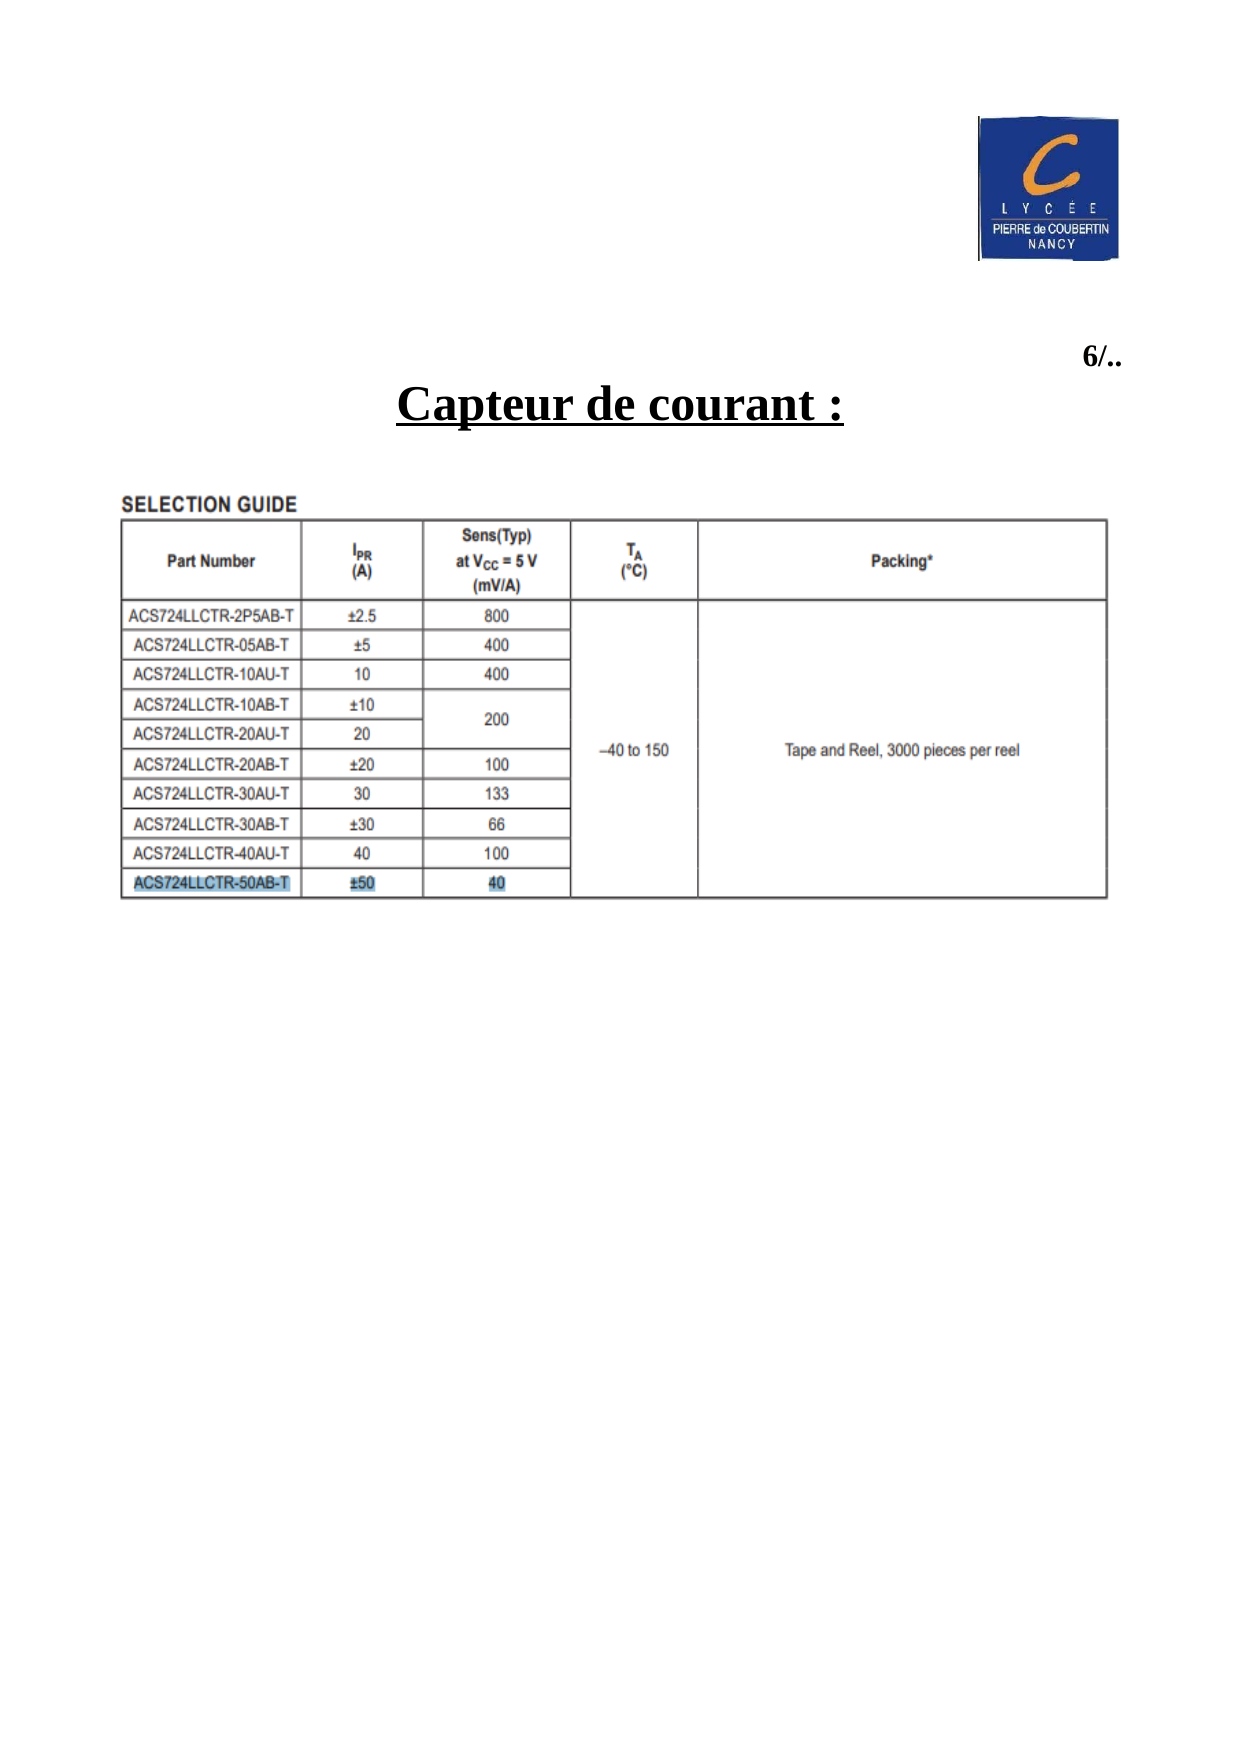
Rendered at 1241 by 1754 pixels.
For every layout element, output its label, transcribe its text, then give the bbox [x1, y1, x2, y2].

text 6/.. [118, 337, 1122, 373]
picture [118, 488, 1122, 913]
text Capteur de courant : [118, 373, 1122, 431]
picture [975, 116, 1120, 261]
